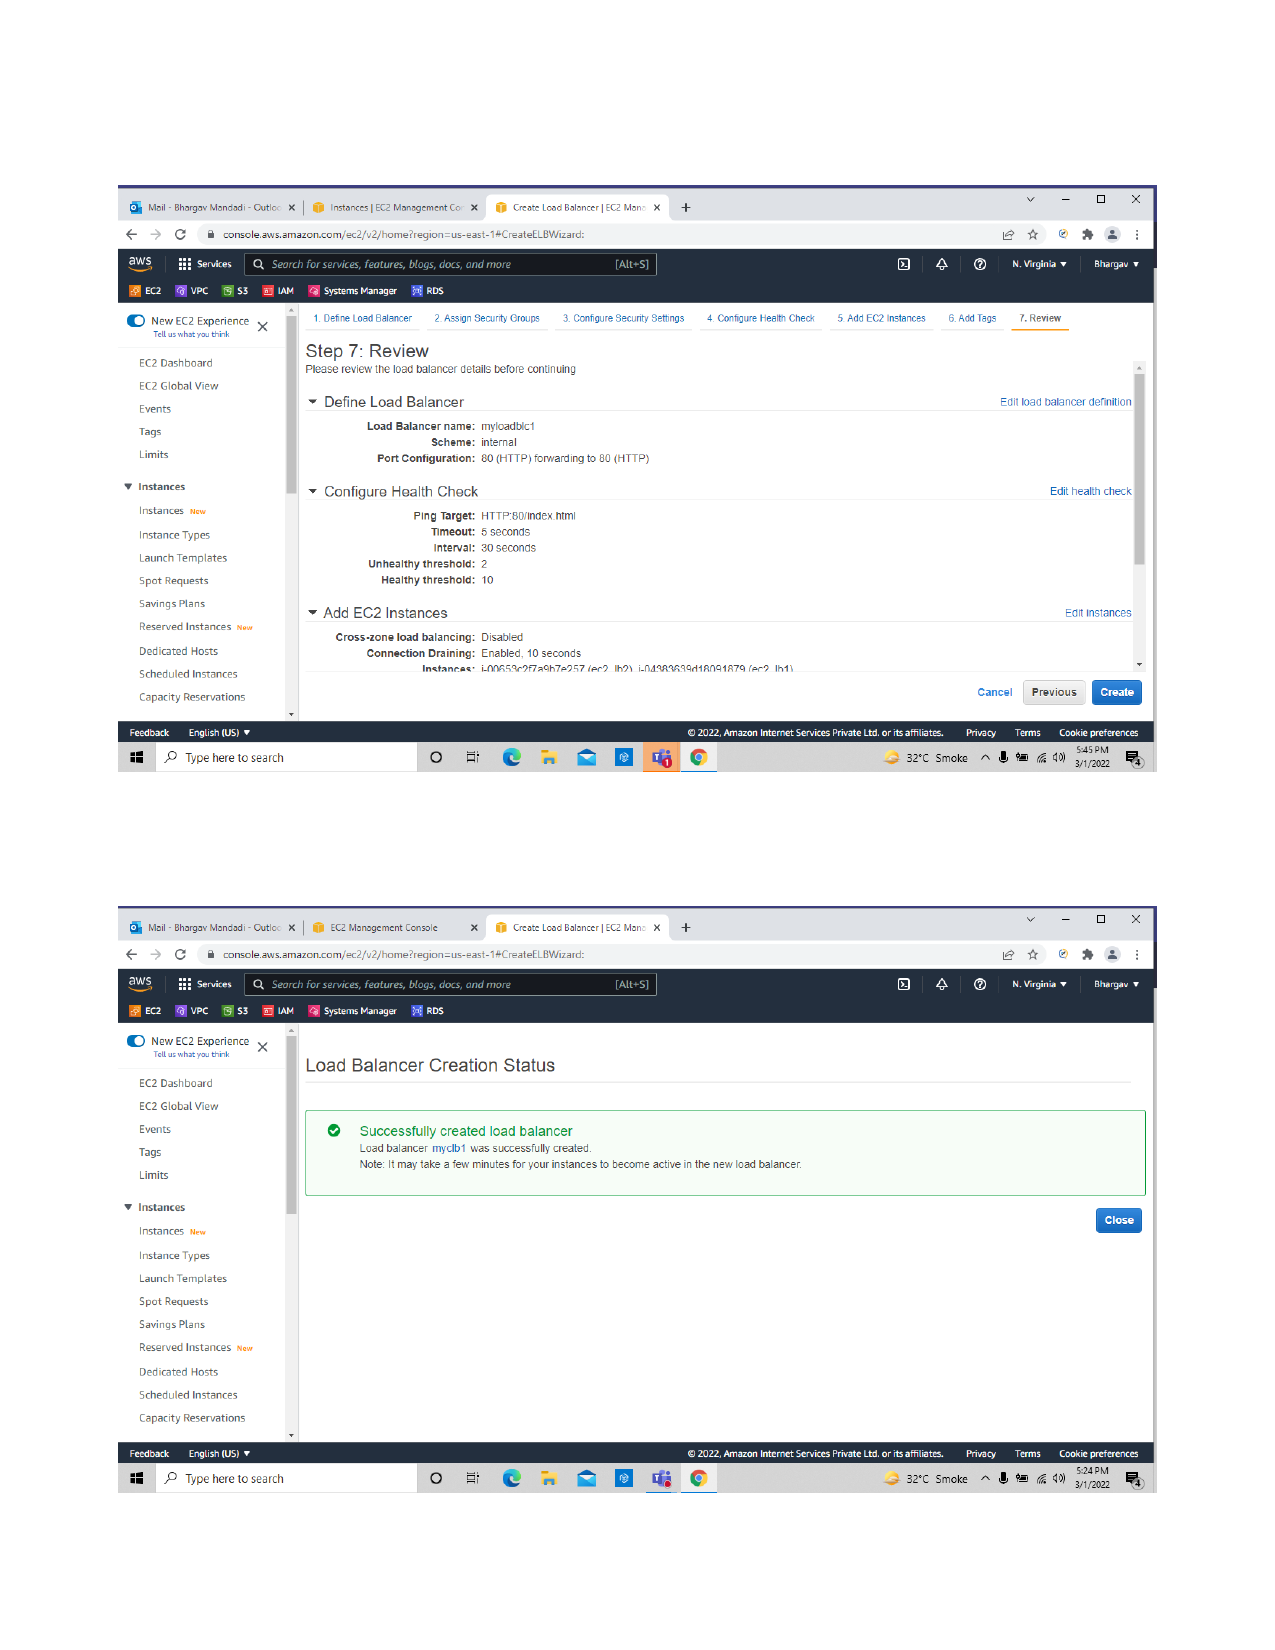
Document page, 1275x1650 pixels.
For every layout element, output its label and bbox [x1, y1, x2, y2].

picture [118, 185, 1157, 772]
picture [118, 906, 1157, 1493]
